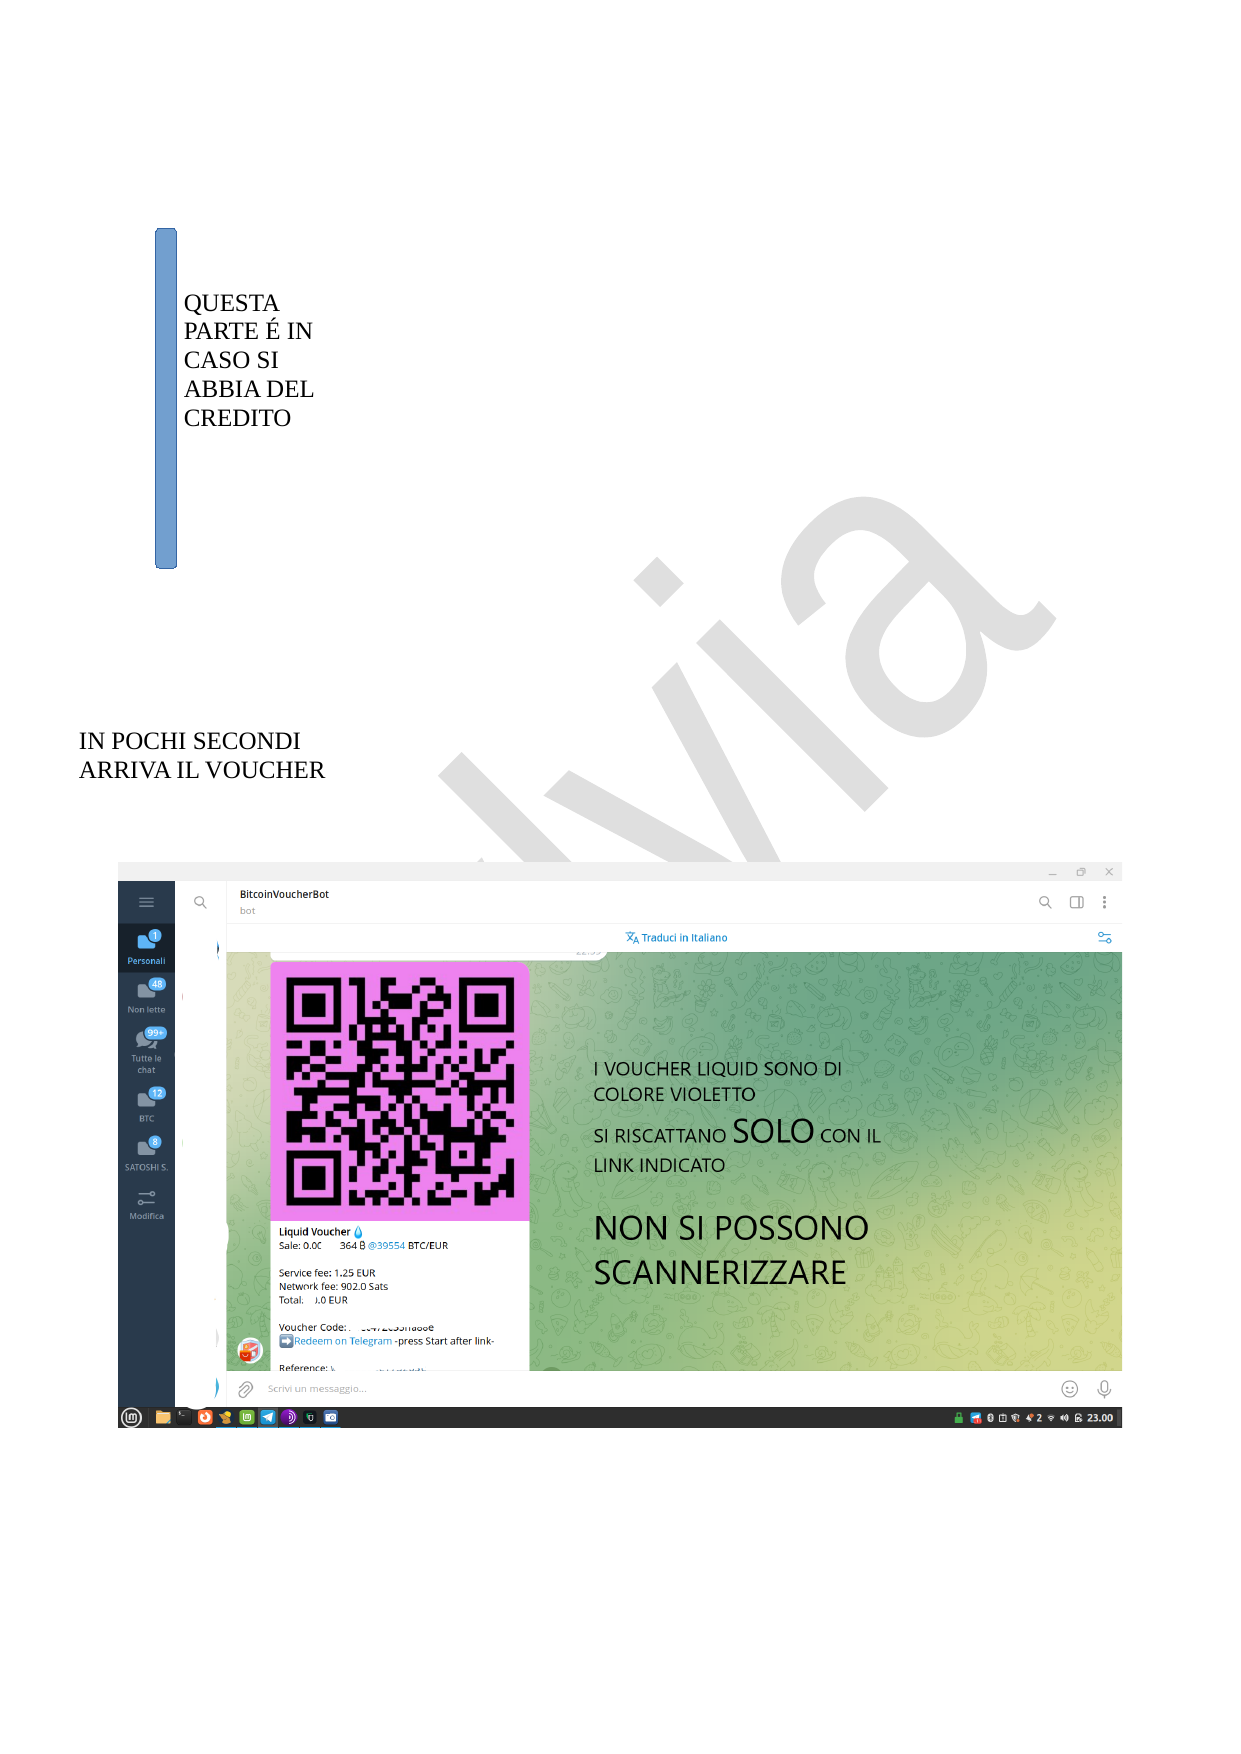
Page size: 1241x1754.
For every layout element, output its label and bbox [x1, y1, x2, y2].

picture [118, 862, 1123, 1428]
